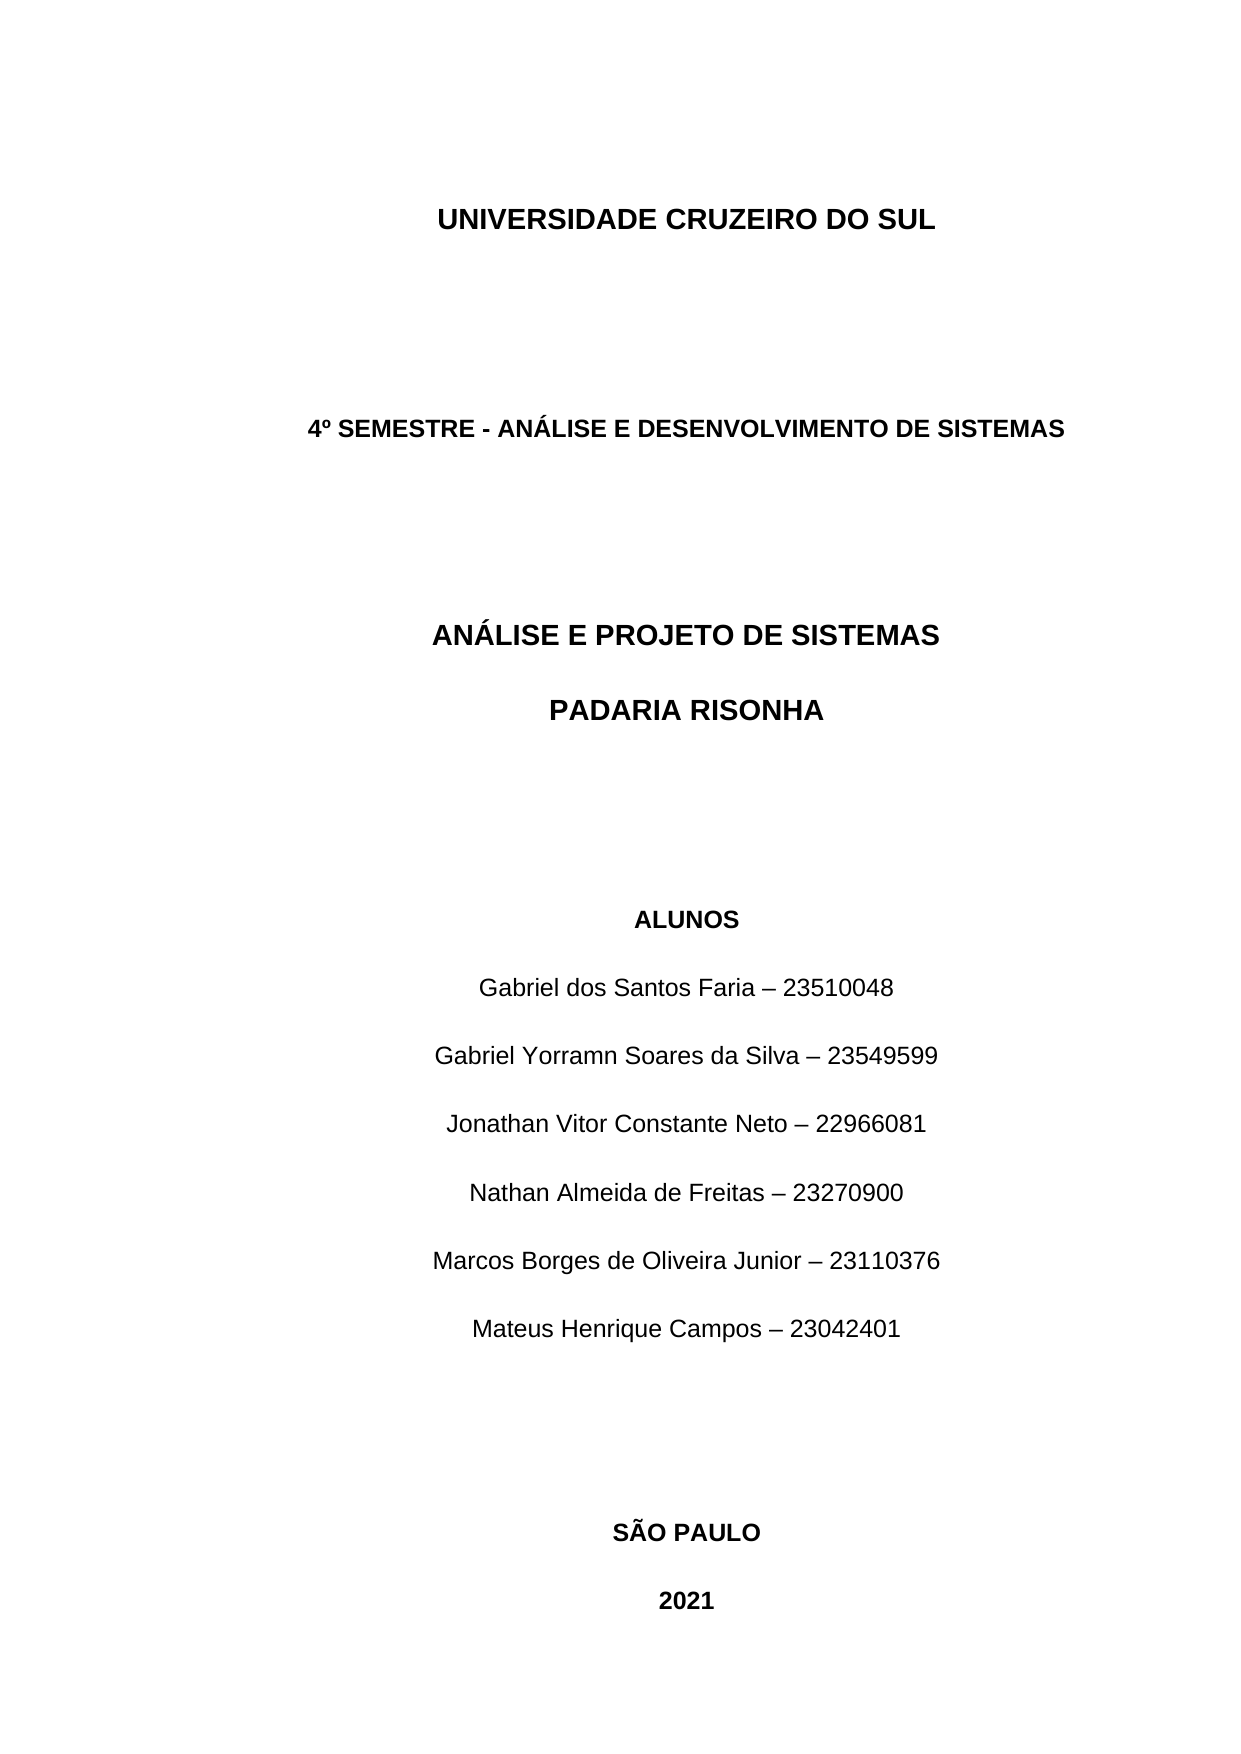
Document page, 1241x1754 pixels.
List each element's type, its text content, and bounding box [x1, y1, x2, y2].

text PADARIA RISONHA [177, 693, 1122, 727]
text 4º SEMESTRE - ANÁLISE E DESENVOLVIMENTO DE SISTEMAS [177, 414, 1122, 442]
text 2021 [177, 1586, 1122, 1615]
text ANÁLISE E PROJETO DE SISTEMAS [177, 618, 1122, 652]
text Marcos Borges de Oliveira Junior – 23110376 [177, 1246, 1122, 1274]
text Nathan Almeida de Freitas – 23270900 [177, 1177, 1122, 1206]
text UNIVERSIDADE CRUZEIRO DO SUL [177, 202, 1122, 236]
text Mateus Henrique Campos – 23042401 [177, 1314, 1122, 1342]
text Gabriel dos Santos Faria – 23510048 [177, 973, 1122, 1002]
text Jonathan Vitor Constante Neto – 22966081 [177, 1109, 1122, 1138]
text Gabriel Yorramn Soares da Silva – 23549599 [177, 1041, 1122, 1070]
text ALUNOS [177, 905, 1122, 934]
text SÃO PAULO [177, 1518, 1122, 1547]
